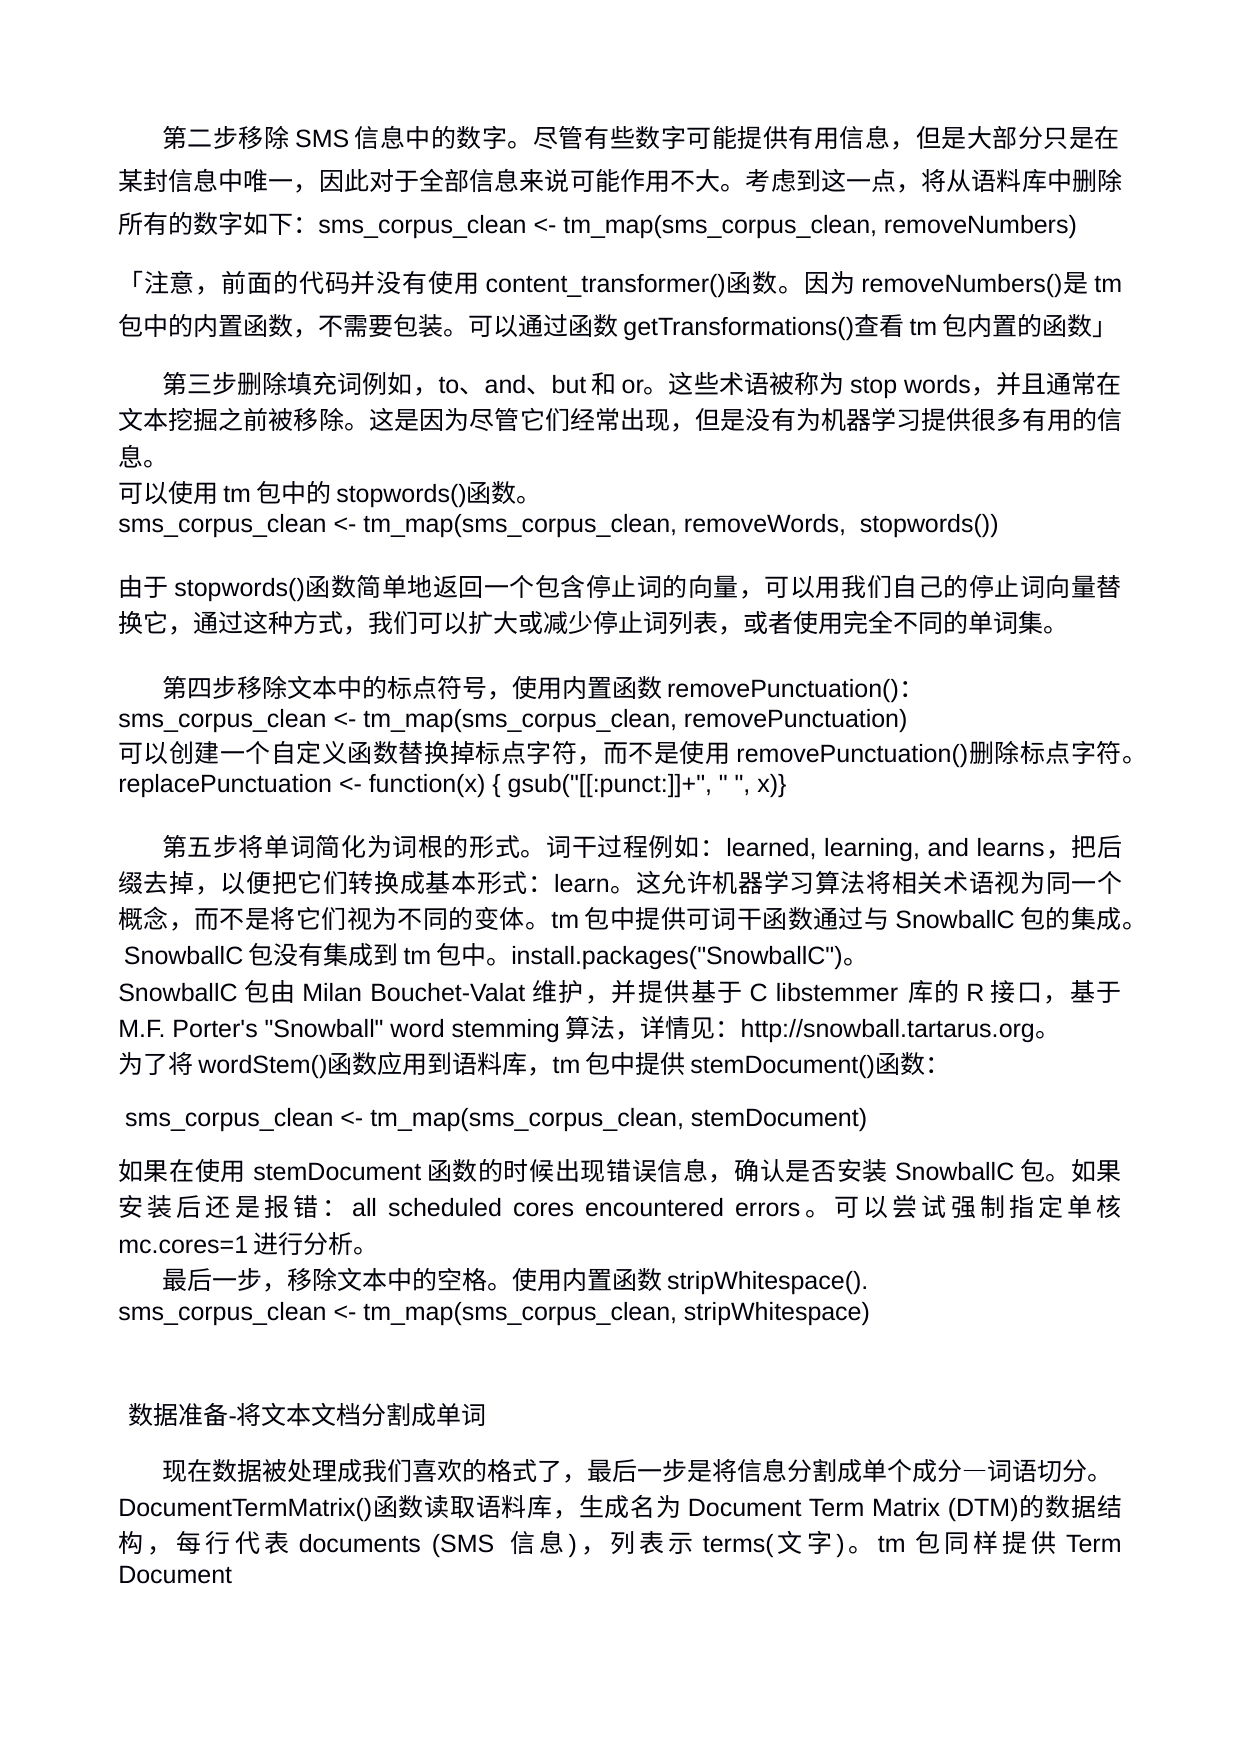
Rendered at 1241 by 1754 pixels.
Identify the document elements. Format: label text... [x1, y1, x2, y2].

text DocumentTermMatrix()函数读取语料库，生成名为Document Term Matrix (DTM)的数据结构，每行代表documents (SMS 信息)，列表示terms(文字)。tm包同样提供Term Document [118, 1487, 1122, 1589]
subtitle 数据准备-将文本文档分割成单词 [128, 1395, 1122, 1432]
text SnowballC包由Milan Bouchet-Valat维护，并提供基于C libstemmer 库的R接口，基于M.F. Porter's "Snowball" word stemming算法，详情见：http://snowball.tartarus.org。 [118, 972, 1122, 1044]
text 可以使用tm包中的stopwords()函数。 [118, 473, 1122, 509]
text 现在数据被处理成我们喜欢的格式了，最后一步是将信息分割成单个成分—词语切分。 [118, 1451, 1122, 1487]
text 由于stopwords()函数简单地返回一个包含停止词的向量，可以用我们自己的停止词向量替换它，通过这种方式，我们可以扩大或减少停止词列表，或者使用完全不同的单词集。 [118, 567, 1122, 639]
text sms_corpus_clean <- tm_map(sms_corpus_clean, stemDocument) [118, 1102, 1122, 1131]
text 为了将wordStem()函数应用到语料库，tm包中提供stemDocument()函数： [118, 1044, 1122, 1081]
text sms_corpus_clean <- tm_map(sms_corpus_clean, removeWords, stopwords()) [118, 509, 1122, 538]
text 「注意，前面的代码并没有使用content_transformer()函数。因为removeNumbers()是tm包中的内置函数，不需要包装。可以通过函数getTransformations()查看tm包内置的函数」 [118, 263, 1122, 343]
text 第四步移除文本中的标点符号，使用内置函数removePunctuation()： [118, 668, 1122, 704]
text sms_corpus_clean <- tm_map(sms_corpus_clean, stripWhitespace) [118, 1297, 1122, 1325]
text 最后一步，移除文本中的空格。使用内置函数stripWhitespace(). [118, 1260, 1122, 1297]
text 第三步删除填充词例如，to、and、but和or。这些术语被称为stop words，并且通常在文本挖掘之前被移除。这是因为尽管它们经常出现，但是没有为机器学习提供很多有用的信息。 [118, 364, 1122, 473]
text 如果在使用 stemDocument函数的时候出现错误信息，确认是否安装SnowballC包。如果安装后还是报错：all scheduled cores encountered errors。可以尝试强制指定单核mc.cores=1进行分析。 [118, 1152, 1122, 1260]
text 可以创建一个自定义函数替换掉标点字符，而不是使用removePunctuation()删除标点字符。replacePunctuation <- function(x) { gsub("[[:punct:]]+", " ", x)} [118, 733, 1122, 798]
text 第二步移除SMS信息中的数字。尽管有些数字可能提供有用信息，但是大部分只是在某封信息中唯一，因此对于全部信息来说可能作用不大。考虑到这一点，将从语料库中删除所有的数字如下：sms_corpus_clean <- tm_map(sms_corpus_clean, removeNumbers) [118, 118, 1122, 241]
text 第五步将单词简化为词根的形式。词干过程例如：learned, learning, and learns，把后缀去掉，以便把它们转换成基本形式：learn。这允许机器学习算法将相关术语视为同一个概念，而不是将它们视为不同的变体。tm包中提供可词干函数通过与SnowballC包的集成。 SnowballC包没有集成到tm包中。install.packages("SnowballC")。 [118, 827, 1122, 972]
text sms_corpus_clean <- tm_map(sms_corpus_clean, removePunctuation) [118, 704, 1122, 733]
